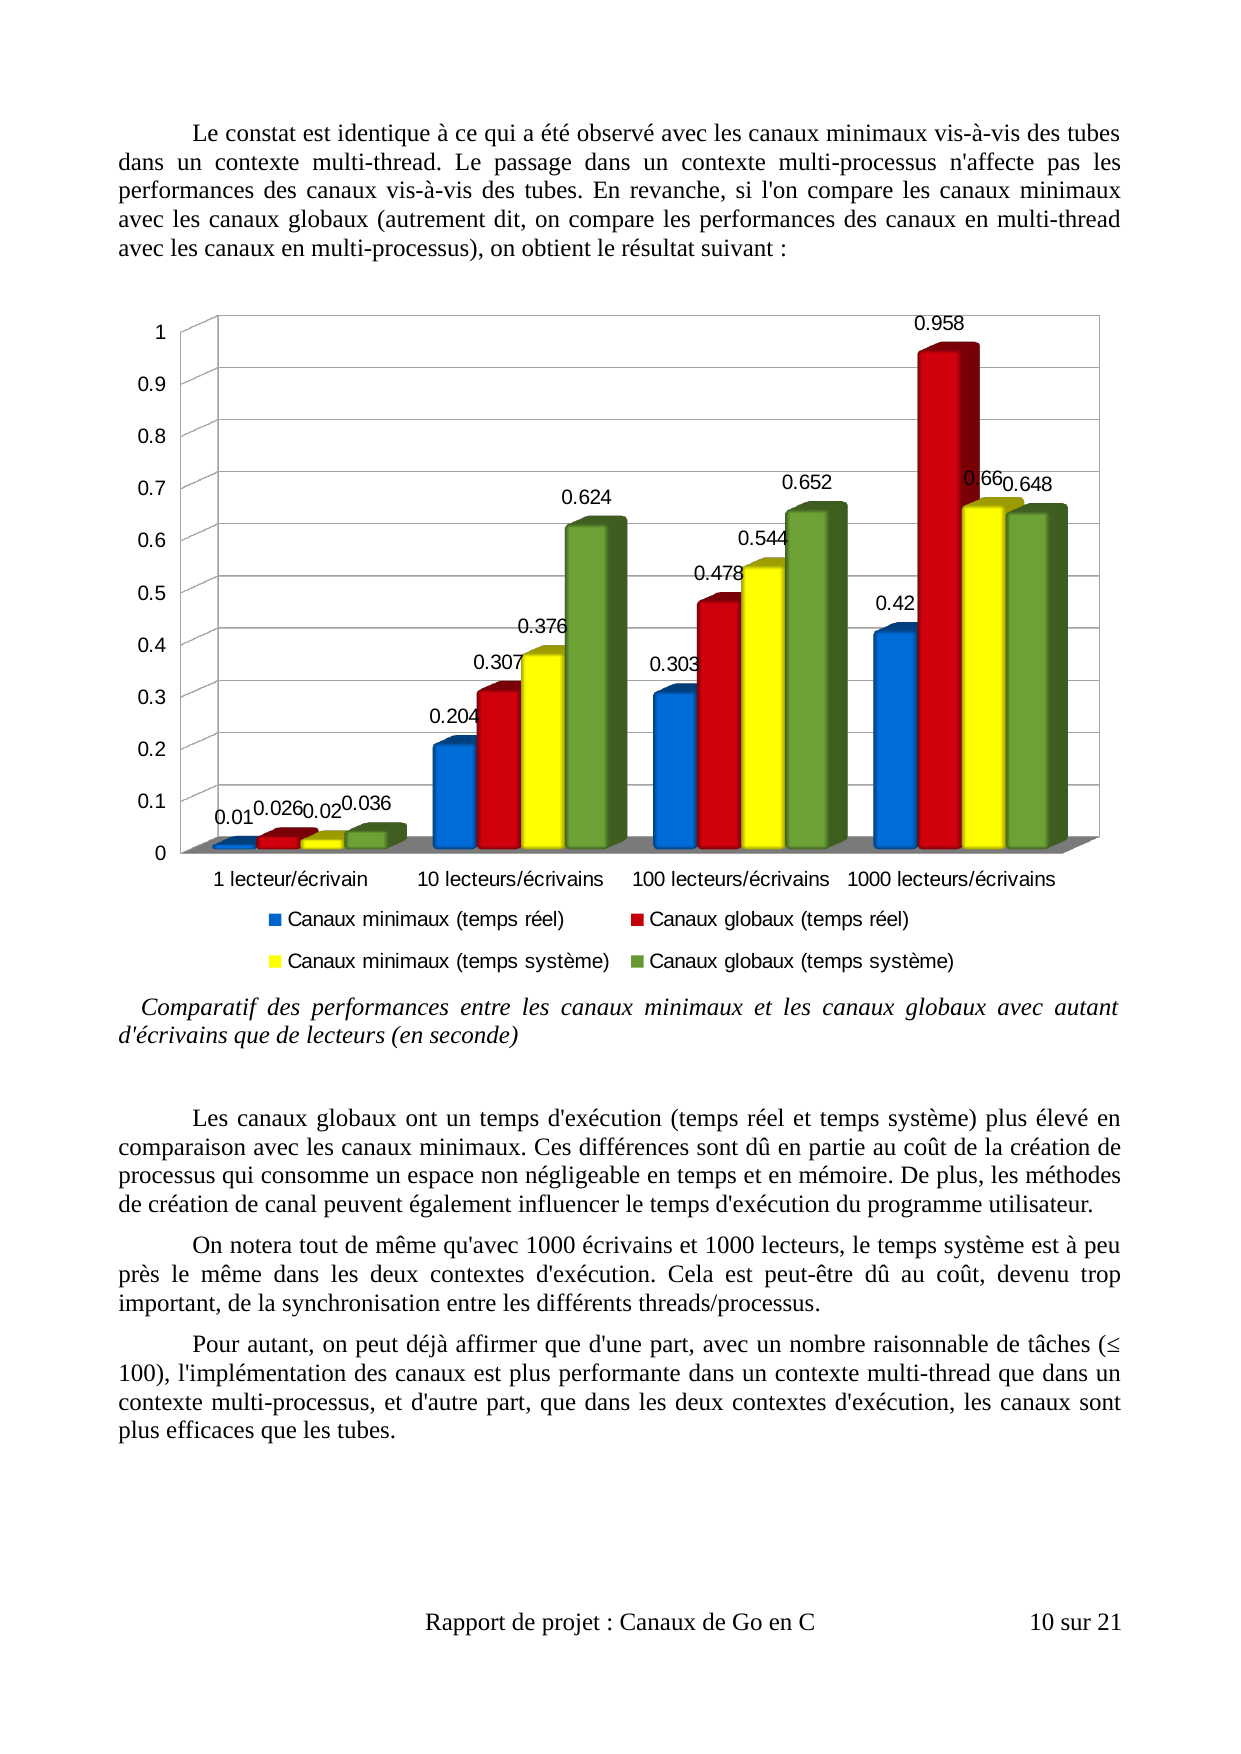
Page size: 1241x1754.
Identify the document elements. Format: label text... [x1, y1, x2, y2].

text Comparatif des performances entre les canaux minimaux et les canaux globaux avec autant d'écrivains que de lecteurs (en seconde) [118, 316, 1122, 1049]
text Pour autant, on peut déjà affirmer que d'une part, avec un nombre raisonnable de tâches (≤ 100), l'implémentation des canaux est plus performante dans un contexte multi-thread que dans un contexte multi-processus, et d'autre part, que dans les deux contextes d'exécution, les canaux sont plus efficaces que les tubes. [118, 1329, 1122, 1444]
text On notera tout de même qu'avec 1000 écrivains et 1000 lecteurs, le temps système est à peu près le même dans les deux contextes d'exécution. Cela est peut-être dû au coût, devenu trop important, de la synchronisation entre les différents threads/processus. [118, 1231, 1122, 1317]
text Le constat est identique à ce qui a été observé avec les canaux minimaux vis-à-vis des tubes dans un contexte multi-thread. Le passage dans un contexte multi-processus n'affecte pas les performances des canaux vis-à-vis des tubes. En revanche, si l'on compare les canaux minimaux avec les canaux globaux (autrement dit, on compare les performances des canaux en multi-thread avec les canaux en multi-processus), on obtient le résultat suivant : [118, 118, 1122, 262]
text Les canaux globaux ont un temps d'exécution (temps réel et temps système) plus élevé en comparaison avec les canaux minimaux. Ces différences sont dû en partie au coût de la création de processus qui consomme un espace non négligeable en temps et en mémoire. De plus, les méthodes de création de canal peuvent également influencer le temps d'exécution du programme utilisateur. [118, 1103, 1122, 1218]
